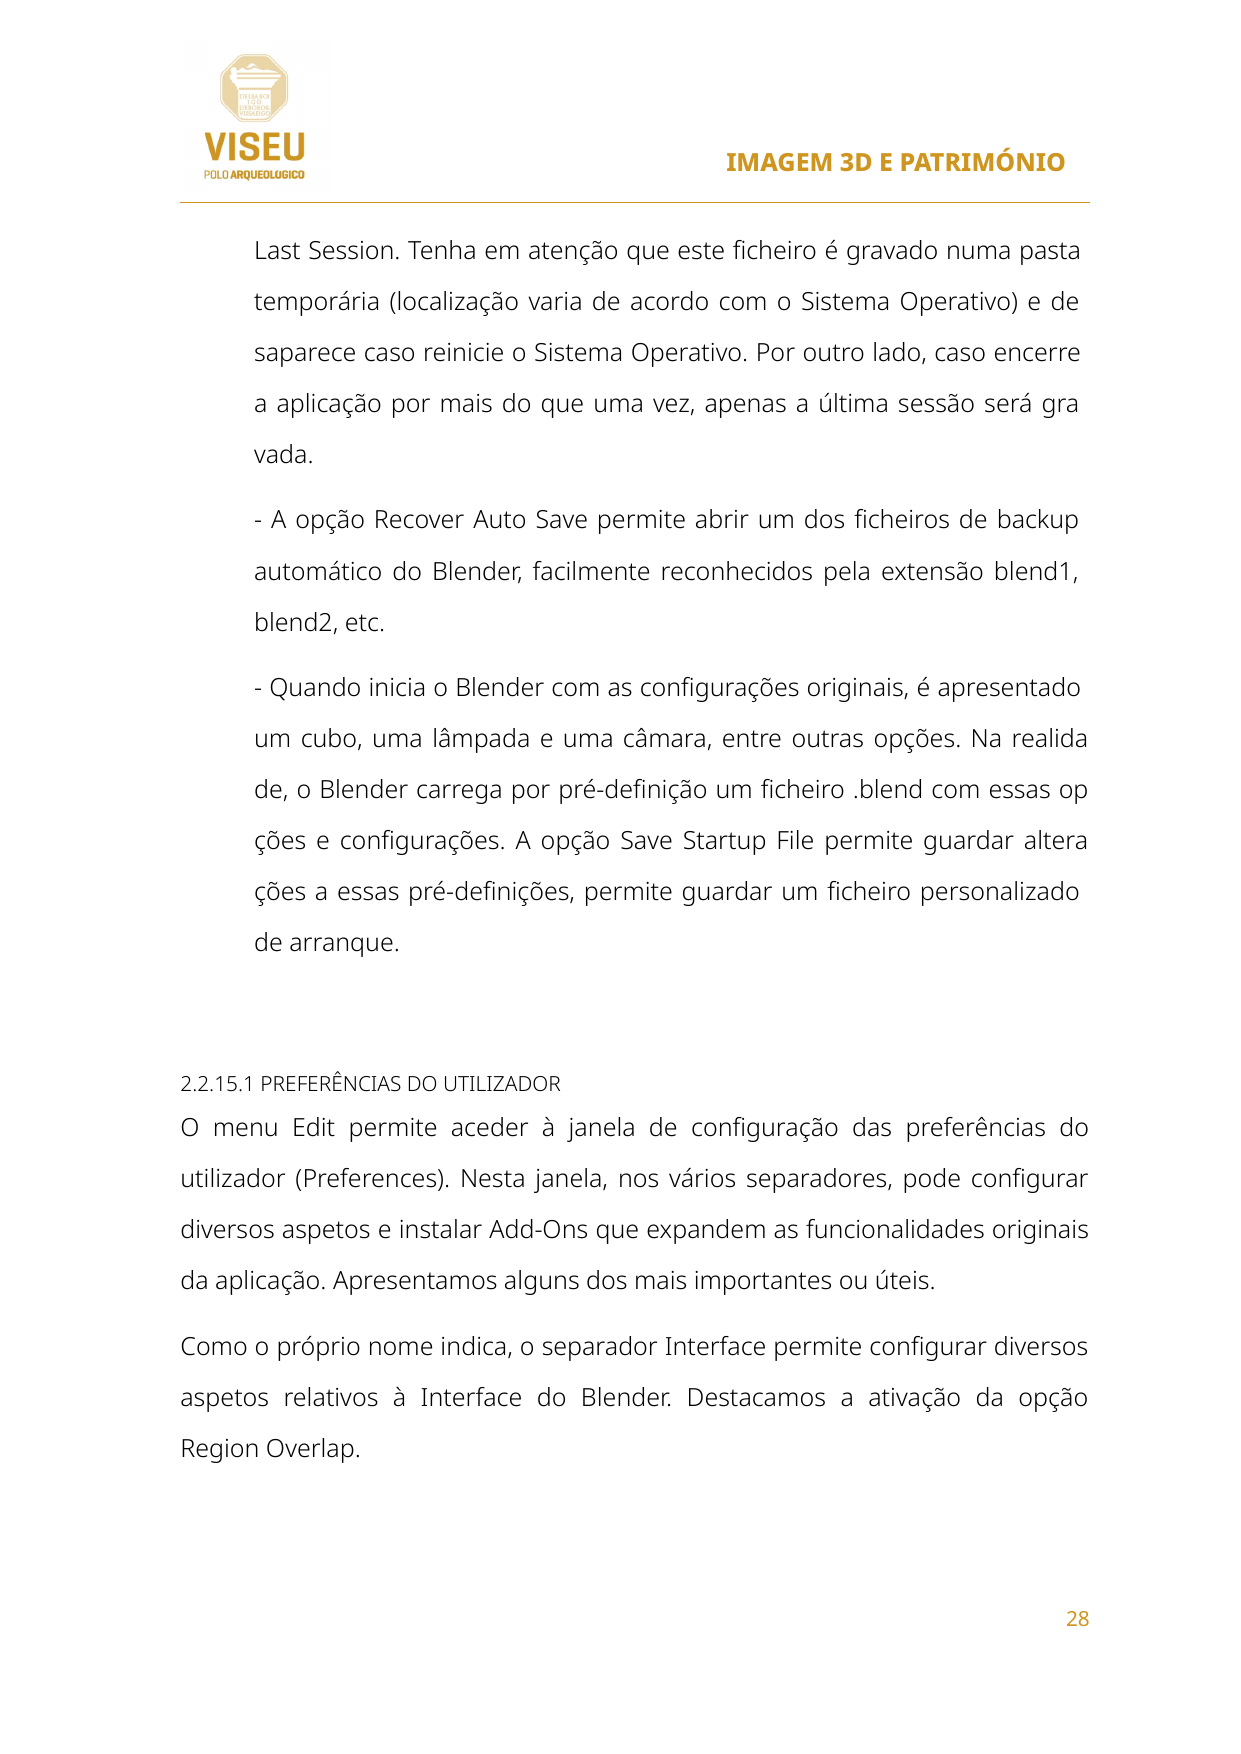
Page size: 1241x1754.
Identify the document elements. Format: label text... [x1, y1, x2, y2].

text O menu Edit permite aceder à janela de configuração das preferências do utilizador (Preferences). Nesta janela, nos vários separadores, pode configurar diversos aspetos e instalar Add-Ons que expandem as funcionalidades originais da aplicação. Apresentamos alguns dos mais importantes ou úteis. [180, 1110, 1090, 1297]
subtitle 2.2.15.1 Preferências do utilizador [180, 1069, 1090, 1097]
text - A opção Recover Auto Save permite abrir um dos ficheiros de backup automático do Blender, facilmente reconhecidos pela extensão blend1, blend2, etc. [180, 502, 1090, 638]
text - Quando inicia o Blender com as configurações originais, é apresentado um cubo, uma lâmpada e uma câmara, entre outras opções. Na realida de, o Blender carrega por pré-definição um ficheiro .blend com essas op ções e configurações. A opção Save Startup File permite guardar altera ções a essas pré-definições, permite guardar um ficheiro personalizado de arranque. [180, 670, 1090, 959]
text Como o próprio nome indica, o separador Interface permite configurar diversos aspetos relativos à Interface do Blender. Destacamos a ativação da opção Region Overlap. [180, 1328, 1090, 1465]
text Last Session. Tenha em atenção que este ficheiro é gravado numa pasta temporária (localização varia de acordo com o Sistema Operativo) e de saparece caso reinicie o Sistema Operativo. Por outro lado, caso encerre a aplicação por mais do que uma vez, apenas a última sessão será gra vada. [180, 232, 1090, 471]
